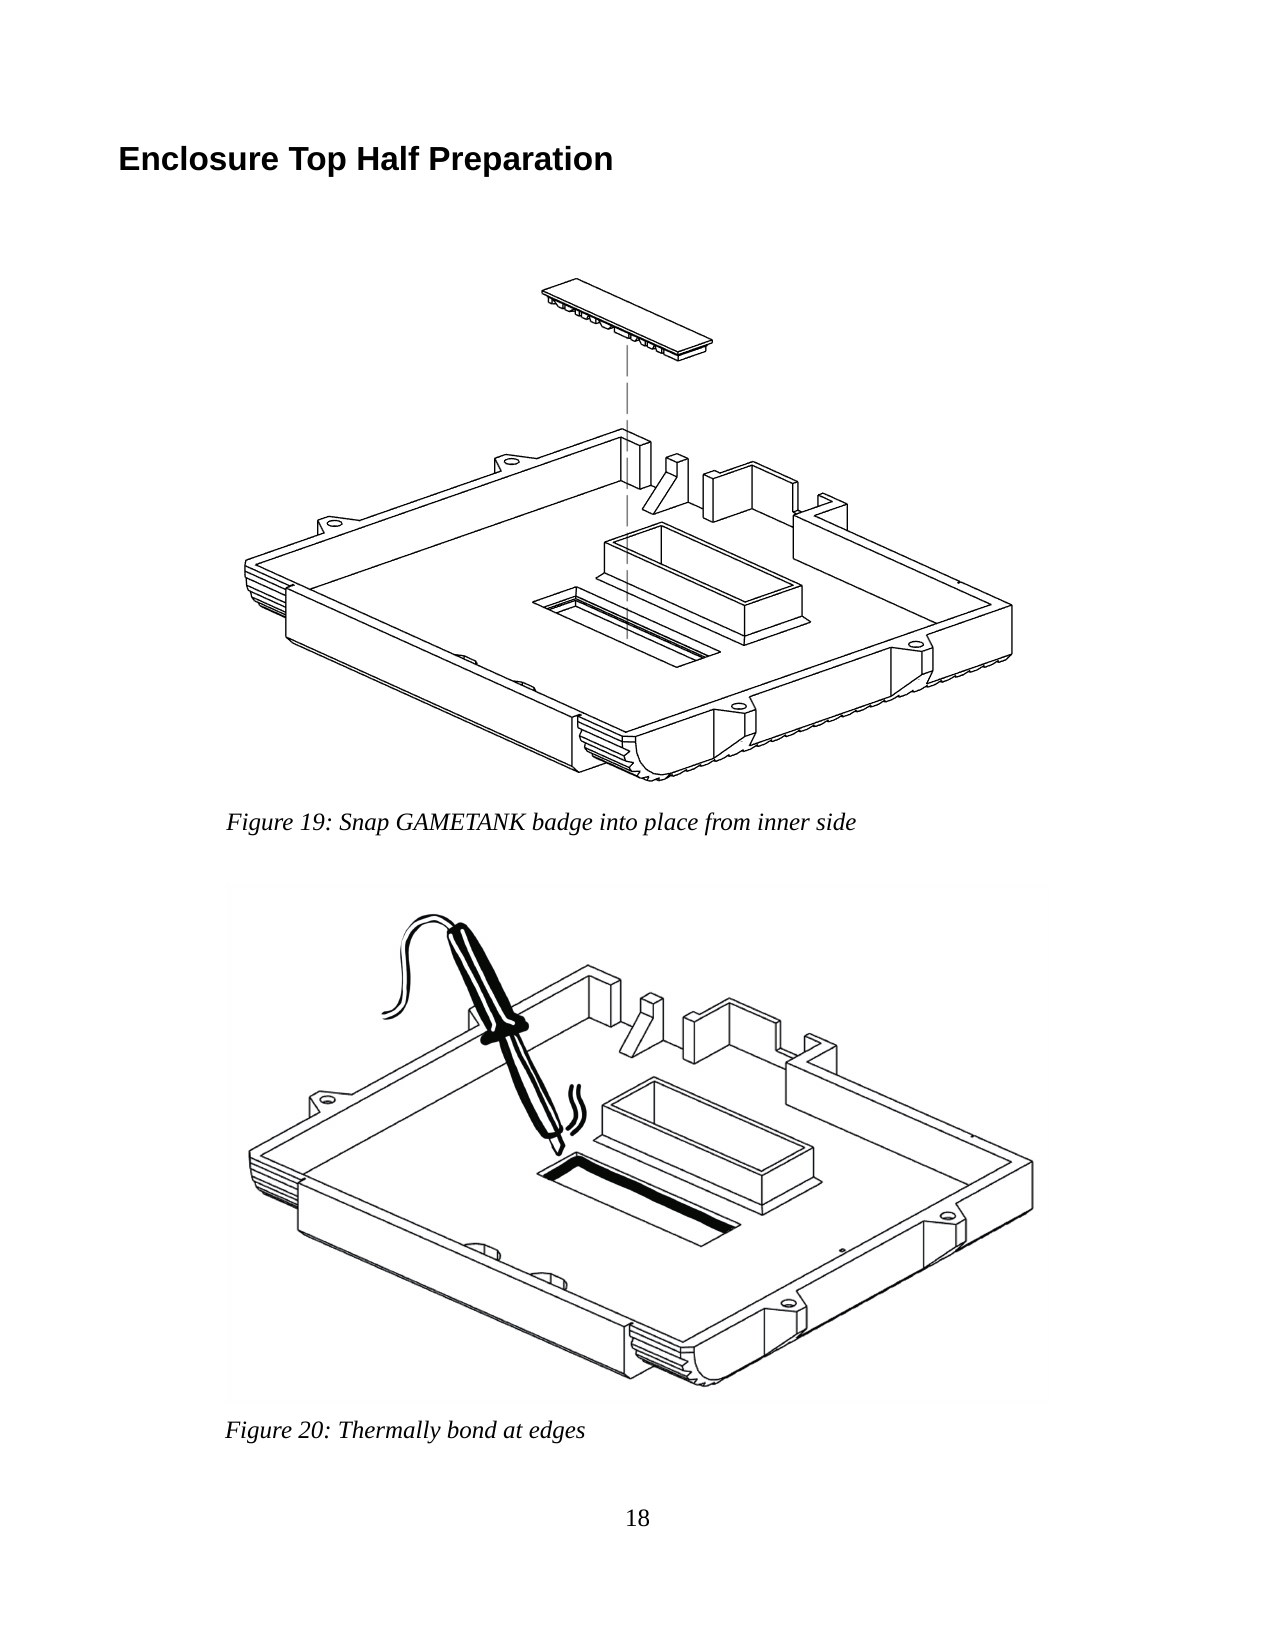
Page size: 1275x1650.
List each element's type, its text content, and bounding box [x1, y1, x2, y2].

text Figure 20: Thermally bond at edges [225, 1404, 1049, 1444]
picture [224, 882, 1049, 1404]
picture [226, 261, 1045, 795]
subtitle Enclosure Top Half Preparation [118, 139, 1157, 177]
text Figure 19: Snap GAMETANK badge into place from inner side [226, 795, 1044, 836]
